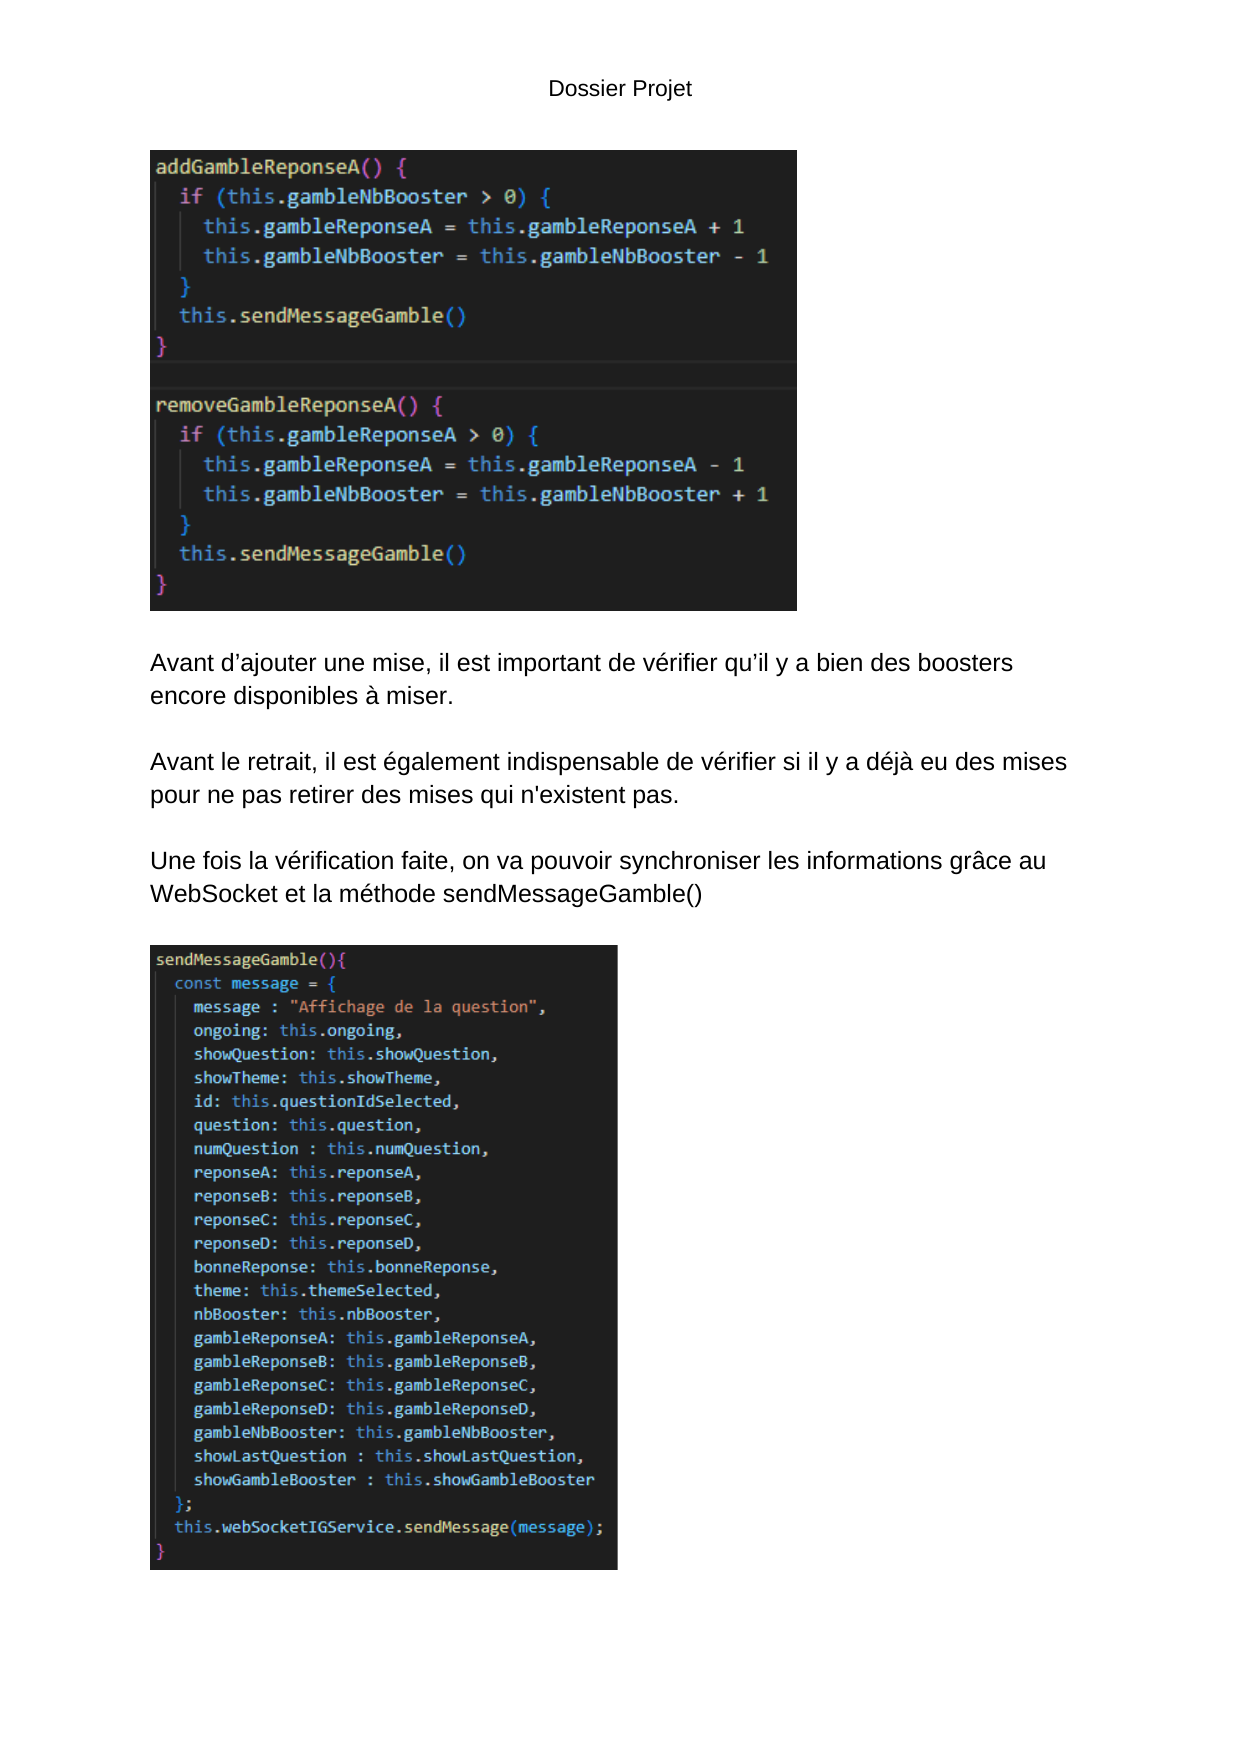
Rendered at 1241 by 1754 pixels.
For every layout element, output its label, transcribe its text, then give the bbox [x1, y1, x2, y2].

text Une fois la vérification faite, on va pouvoir synchroniser les informations grâce au WebSocket et la méthode sendMessageGamble() [150, 846, 1090, 908]
picture [150, 150, 797, 611]
picture [150, 945, 618, 1570]
text Avant le retrait, il est également indispensable de vérifier si il y a déjà eu des mises pour ne pas retirer des mises qui n'existent pas. [150, 747, 1090, 809]
text Avant d’ajouter une mise, il est important de vérifier qu’il y a bien des boosters encore disponibles à miser. [150, 648, 1090, 709]
